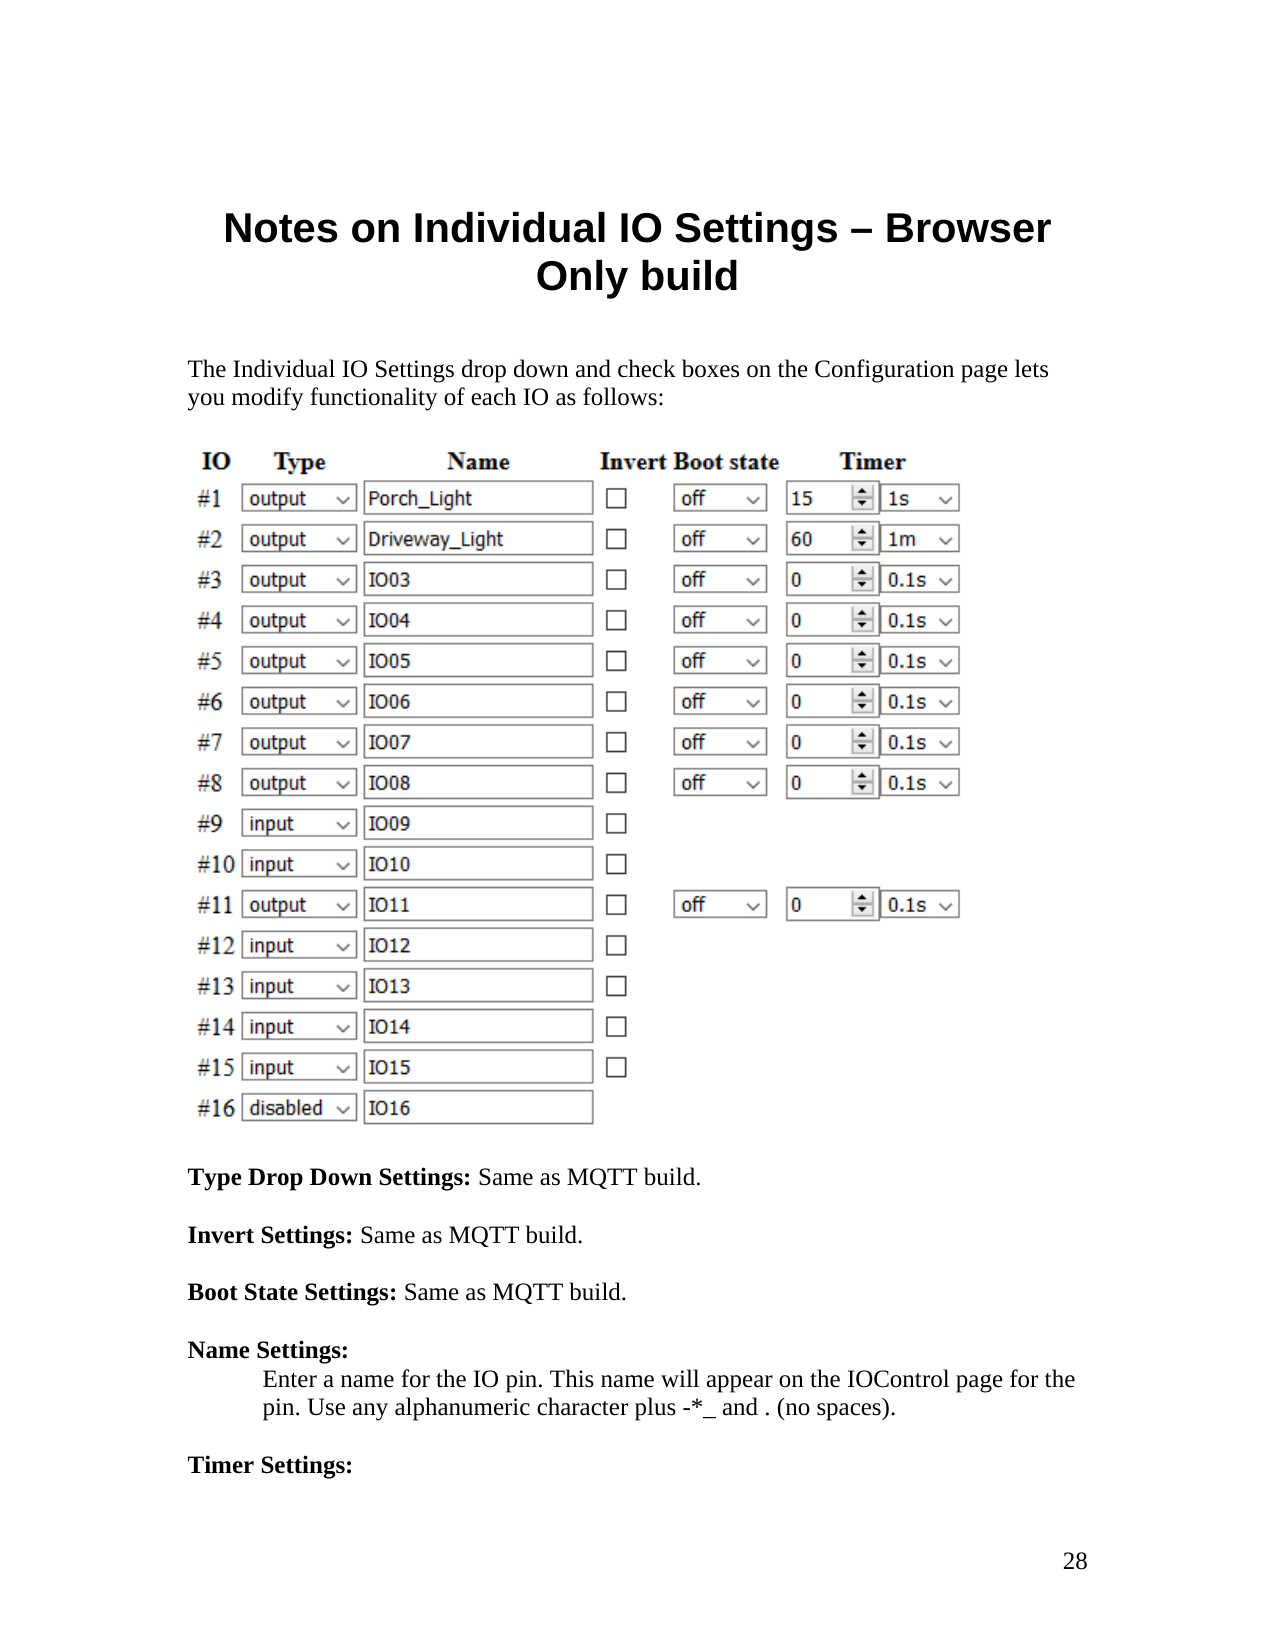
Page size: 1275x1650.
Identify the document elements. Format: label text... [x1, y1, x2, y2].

text The Individual IO Settings drop down and check boxes on the Configuration page lets you modify functionality of each IO as follows: [187, 354, 1087, 411]
text Boot State Settings: Same as MQTT build. [187, 1277, 1087, 1306]
text Invert Settings: Same as MQTT build. [187, 1220, 1087, 1249]
text Enter a name for the IO pin. This name will appear on the IOControl page for the pin. Use any alphanumeric character plus -*_ and . (no spaces). [262, 1364, 1087, 1421]
text Name Settings: [187, 1335, 1087, 1364]
picture [187, 440, 982, 1134]
text Timer Settings: [187, 1450, 1087, 1479]
subtitle Notes on Individual IO Settings – Browser Only build [187, 204, 1087, 299]
text Type Drop Down Settings: Same as MQTT build. [187, 1162, 1087, 1191]
